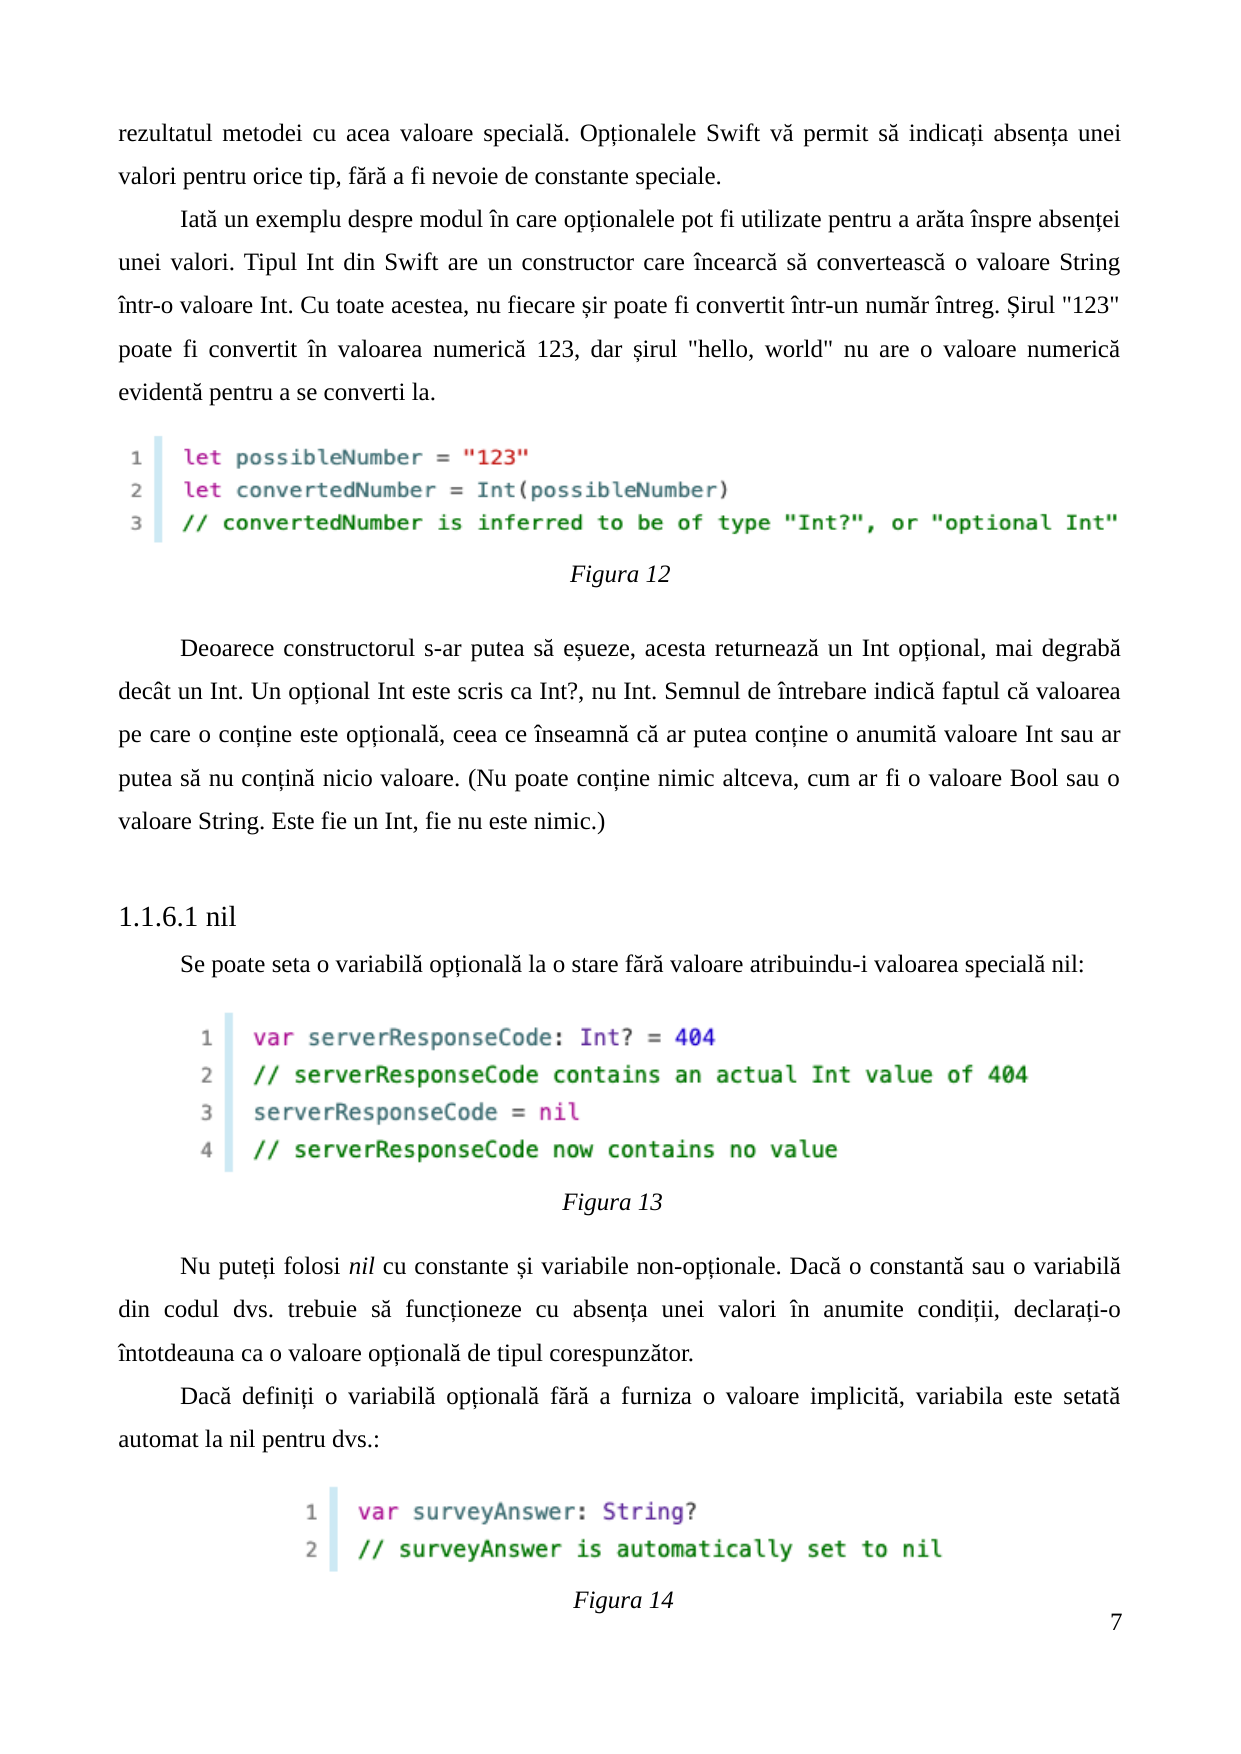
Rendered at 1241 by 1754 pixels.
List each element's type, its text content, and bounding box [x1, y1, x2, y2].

text Deoarece constructorul s-ar putea să eșueze, acesta returnează un Int opțional, mai degrabă decât un Int. Un opțional Int este scris ca Int?, nu Int. Semnul de întrebare indică faptul că valoarea pe care o conține este opțională, ceea ce înseamnă că ar putea conține o anumită valoare Int sau ar putea să nu conțină nicio valoare. (Nu poate conține nimic altceva, cum ar fi o valoare Bool sau o valoare String. Este fie un Int, fie nu este nimic.) [118, 587, 1122, 834]
text [118, 420, 1122, 432]
text rezultatul metodei cu acea valoare specială. Opționalele Swift vă permit să indicați absența unei valori pentru orice tip, fără a fi nevoie de constante speciale. [118, 118, 1122, 190]
text Figura 12 [118, 554, 1122, 587]
picture [118, 432, 1123, 554]
text Dacă definiți o variabilă opțională fără a furniza o valoare implicită, variabila este setată automat la nil pentru dvs.: [118, 1381, 1122, 1453]
subtitle 1.1.6.1 nil [118, 899, 1122, 933]
picture [188, 1005, 1037, 1182]
text Se poate seta o variabilă opțională la o stare fără valoare atribuindu-i valoarea specială nil: [118, 949, 1122, 978]
picture [296, 1471, 951, 1580]
text Nu puteți folosi nil cu constante și variabile non-opționale. Dacă o constantă sau o variabilă din codul dvs. trebuie să funcționeze cu absența unei valori în anumite condiții, declarați-o întotdeauna ca o valoare opțională de tipul corespunzător. [118, 1251, 1122, 1366]
text Iată un exemplu despre modul în care opționalele pot fi utilizate pentru a arăta înspre absenței unei valori. Tipul Int din Swift are un constructor care încearcă să convertească o valoare String într-o valoare Int. Cu toate acestea, nu fiecare șir poate fi convertit într-un număr întreg. Șirul "123" poate fi convertit în valoarea numerică 123, dar șirul "hello, world" nu are o valoare numerică evidentă pentru a se converti la. [118, 204, 1122, 406]
text Figura 14 [296, 1580, 951, 1614]
text Figura 13 [188, 1182, 1037, 1215]
